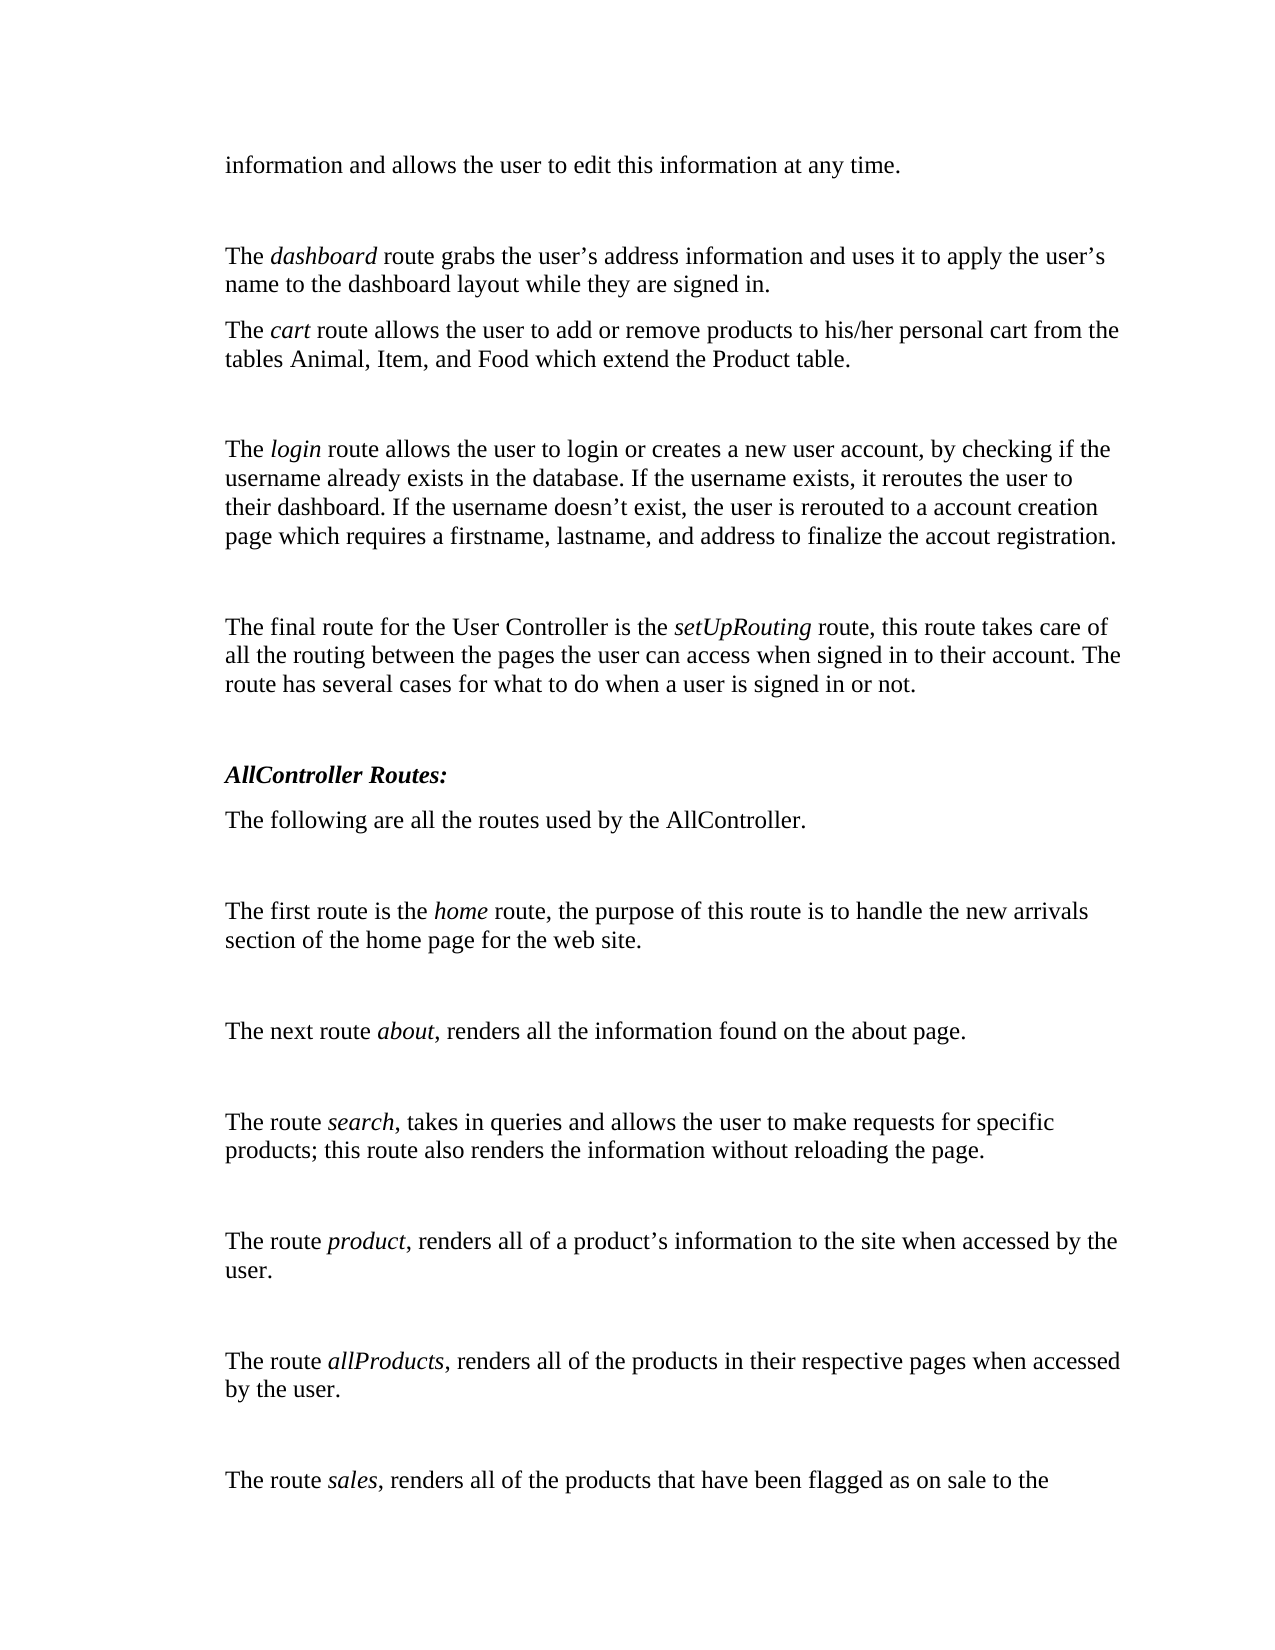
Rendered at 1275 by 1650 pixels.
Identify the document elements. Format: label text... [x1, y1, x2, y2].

text The dashboard route grabs the user’s address information and uses it to apply the user’s name to the dashboard layout while they are signed in. [225, 241, 1125, 298]
text The cart route allows the user to add or remove products to his/her personal cart from the tables Animal, Item, and Food which extend the Product table. [225, 315, 1125, 372]
text The next route about, renders all the information found on the about page. [225, 1016, 1125, 1044]
text The route search, takes in queries and allows the user to make requests for specific products; this route also renders the information without reloading the page. [225, 1107, 1125, 1164]
text The first route is the home route, the purpose of this route is to handle the new arrivals section of the home page for the web site. [225, 896, 1125, 954]
text The final route for the User Controller is the setUpRouting route, this route takes care of all the routing between the pages the user can access when signed in to their account. The route has several cases for what to do when a user is signed in or not. [225, 612, 1125, 698]
text The route product, renders all of a product’s information to the site when accessed by the user. [225, 1226, 1125, 1284]
text information and allows the user to edit this information at any time. [225, 150, 1125, 179]
text AllController Routes: [225, 760, 1125, 789]
text The route sales, renders all of the products that have been flagged as on sale to the [225, 1465, 1125, 1494]
text The login route allows the user to login or creates a new user account, by checking if the username already exists in the database. If the username exists, it reroutes the user to their dashboard. If the username doesn’t exist, the user is rerouted to a account creation page which requires a firstname, lastname, and address to finalize the accout registration. [225, 434, 1125, 549]
text The route allProducts, renders all of the products in their respective pages when accessed by the user. [225, 1346, 1125, 1403]
text The following are all the routes used by the AllController. [225, 805, 1125, 834]
